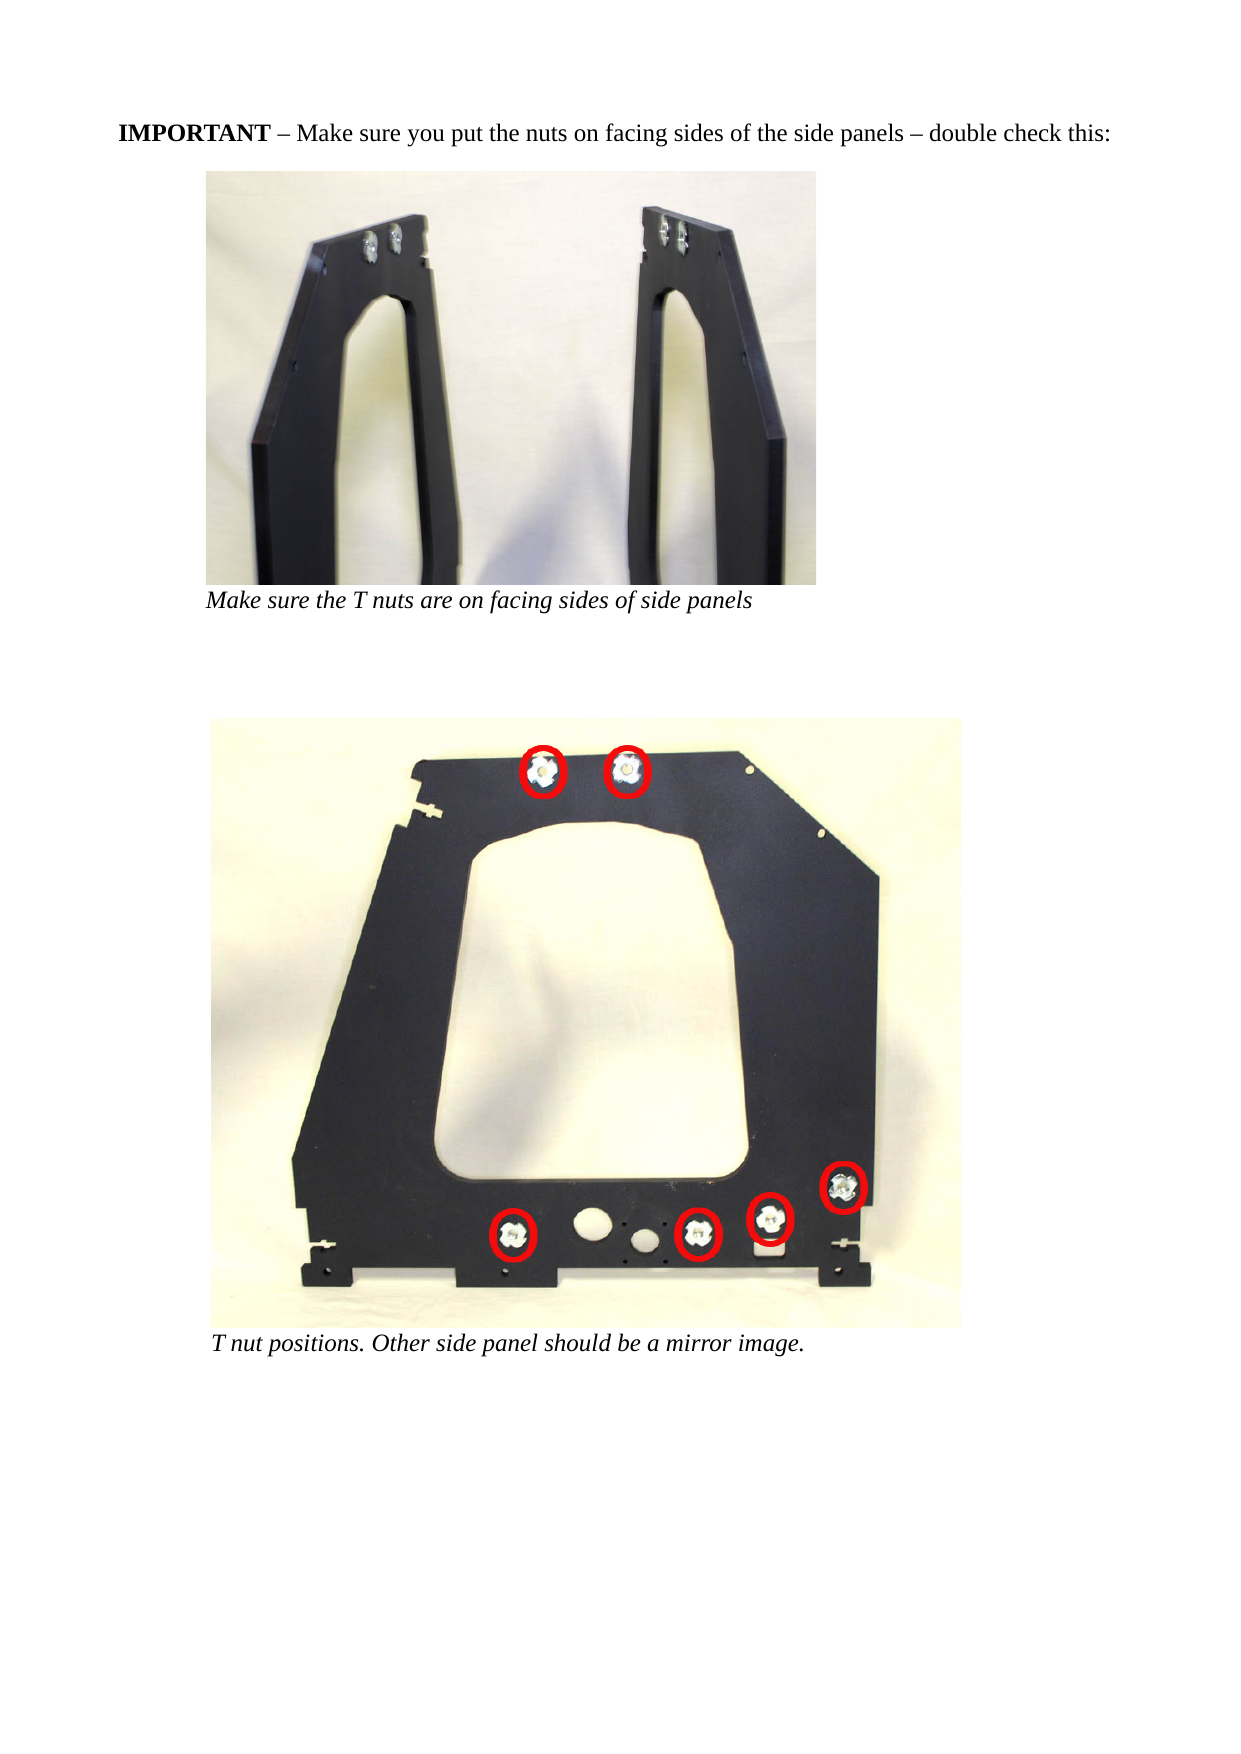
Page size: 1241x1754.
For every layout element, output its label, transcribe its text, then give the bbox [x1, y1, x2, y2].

text T nut positions. Other side panel should be a mirror image. [211, 1328, 961, 1357]
text IMPORTANT – Make sure you put the nuts on facing sides of the side panels – double check this: [118, 118, 1122, 147]
text Make sure the T nuts are on facing sides of side panels [206, 585, 816, 613]
picture [205, 171, 817, 585]
picture [211, 718, 961, 1328]
